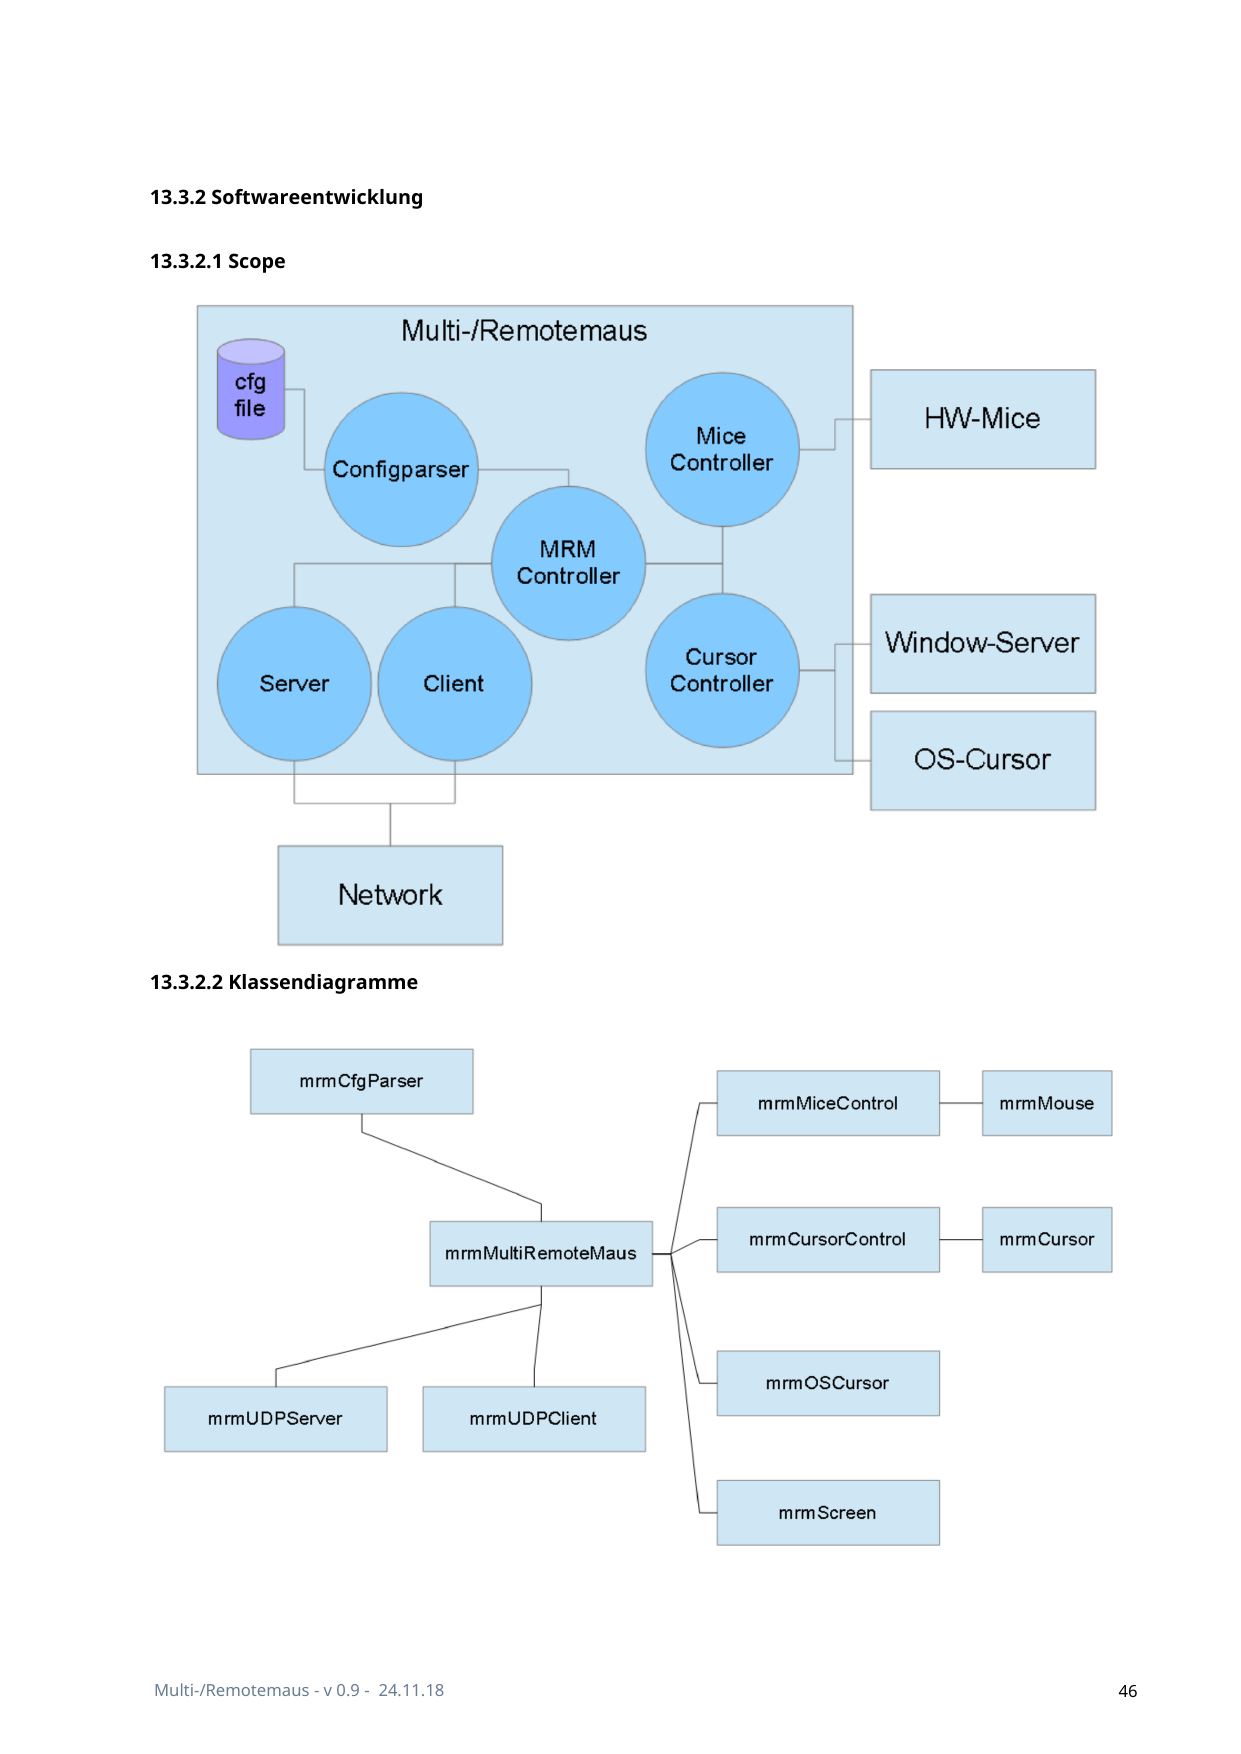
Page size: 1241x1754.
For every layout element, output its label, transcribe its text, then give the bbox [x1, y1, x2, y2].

picture [149, 995, 1136, 1594]
subtitle Softwareentwicklung [149, 183, 1136, 210]
subtitle Klassendiagramme [149, 969, 1136, 995]
subtitle Scope [149, 248, 1136, 274]
picture [149, 274, 1136, 969]
